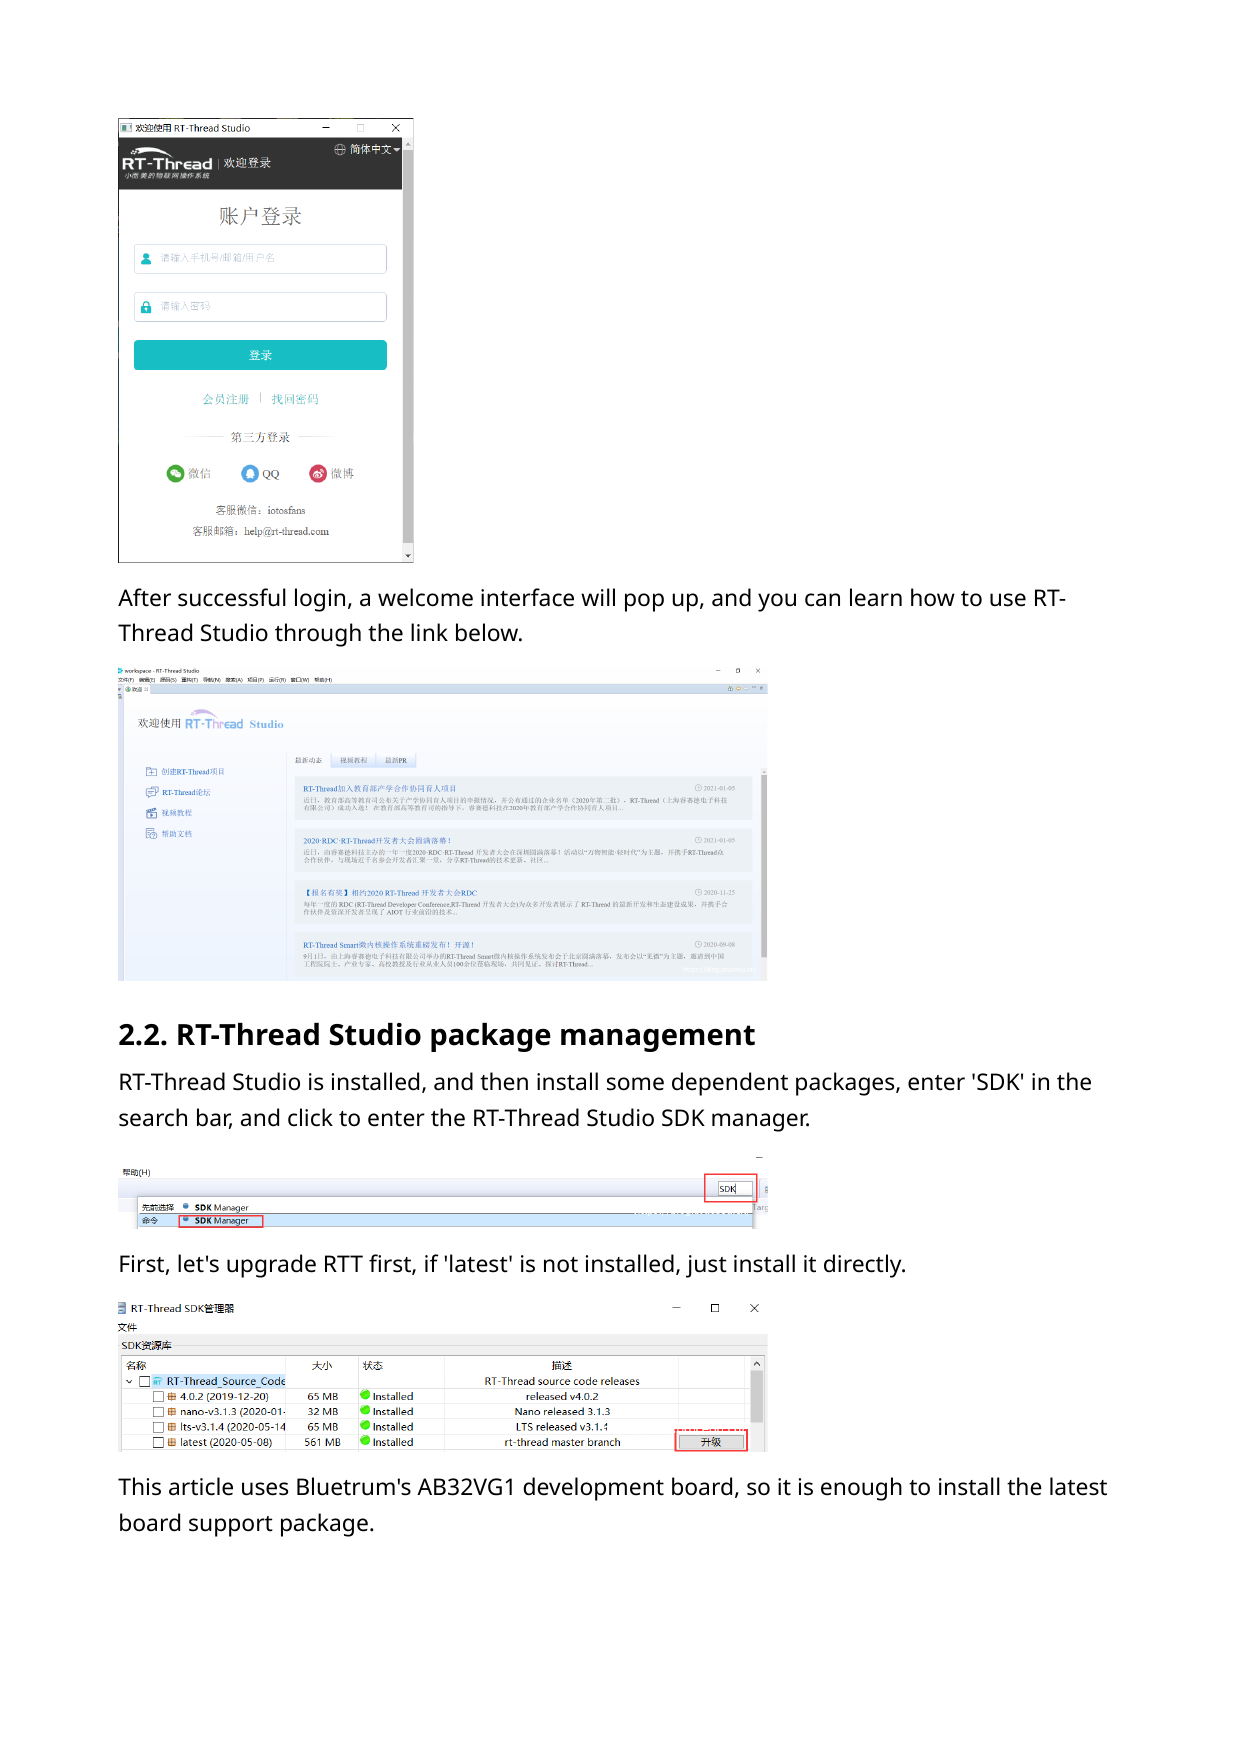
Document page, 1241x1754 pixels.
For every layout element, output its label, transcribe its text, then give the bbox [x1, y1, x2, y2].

text This article uses Bluetrum's AB32VG1 development board, so it is enough to install the latest board support package. [118, 1471, 1122, 1538]
subtitle 2.2. RT-Thread Studio package management [118, 1014, 1122, 1054]
picture [118, 1152, 768, 1229]
text After successful login, a welcome interface will pop up, and you can learn how to use RT-Thread Studio through the link below. [118, 581, 1122, 649]
picture [118, 118, 414, 563]
picture [118, 667, 768, 981]
text First, let's upgrade RTT first, if 'latest' is not installed, just install it directly. [118, 1248, 1122, 1279]
picture [118, 1298, 768, 1452]
text RT-Thread Studio is installed, and then install some dependent packages, enter 'SDK' in the search bar, and click to enter the RT-Thread Studio SDK manager. [118, 1066, 1122, 1133]
